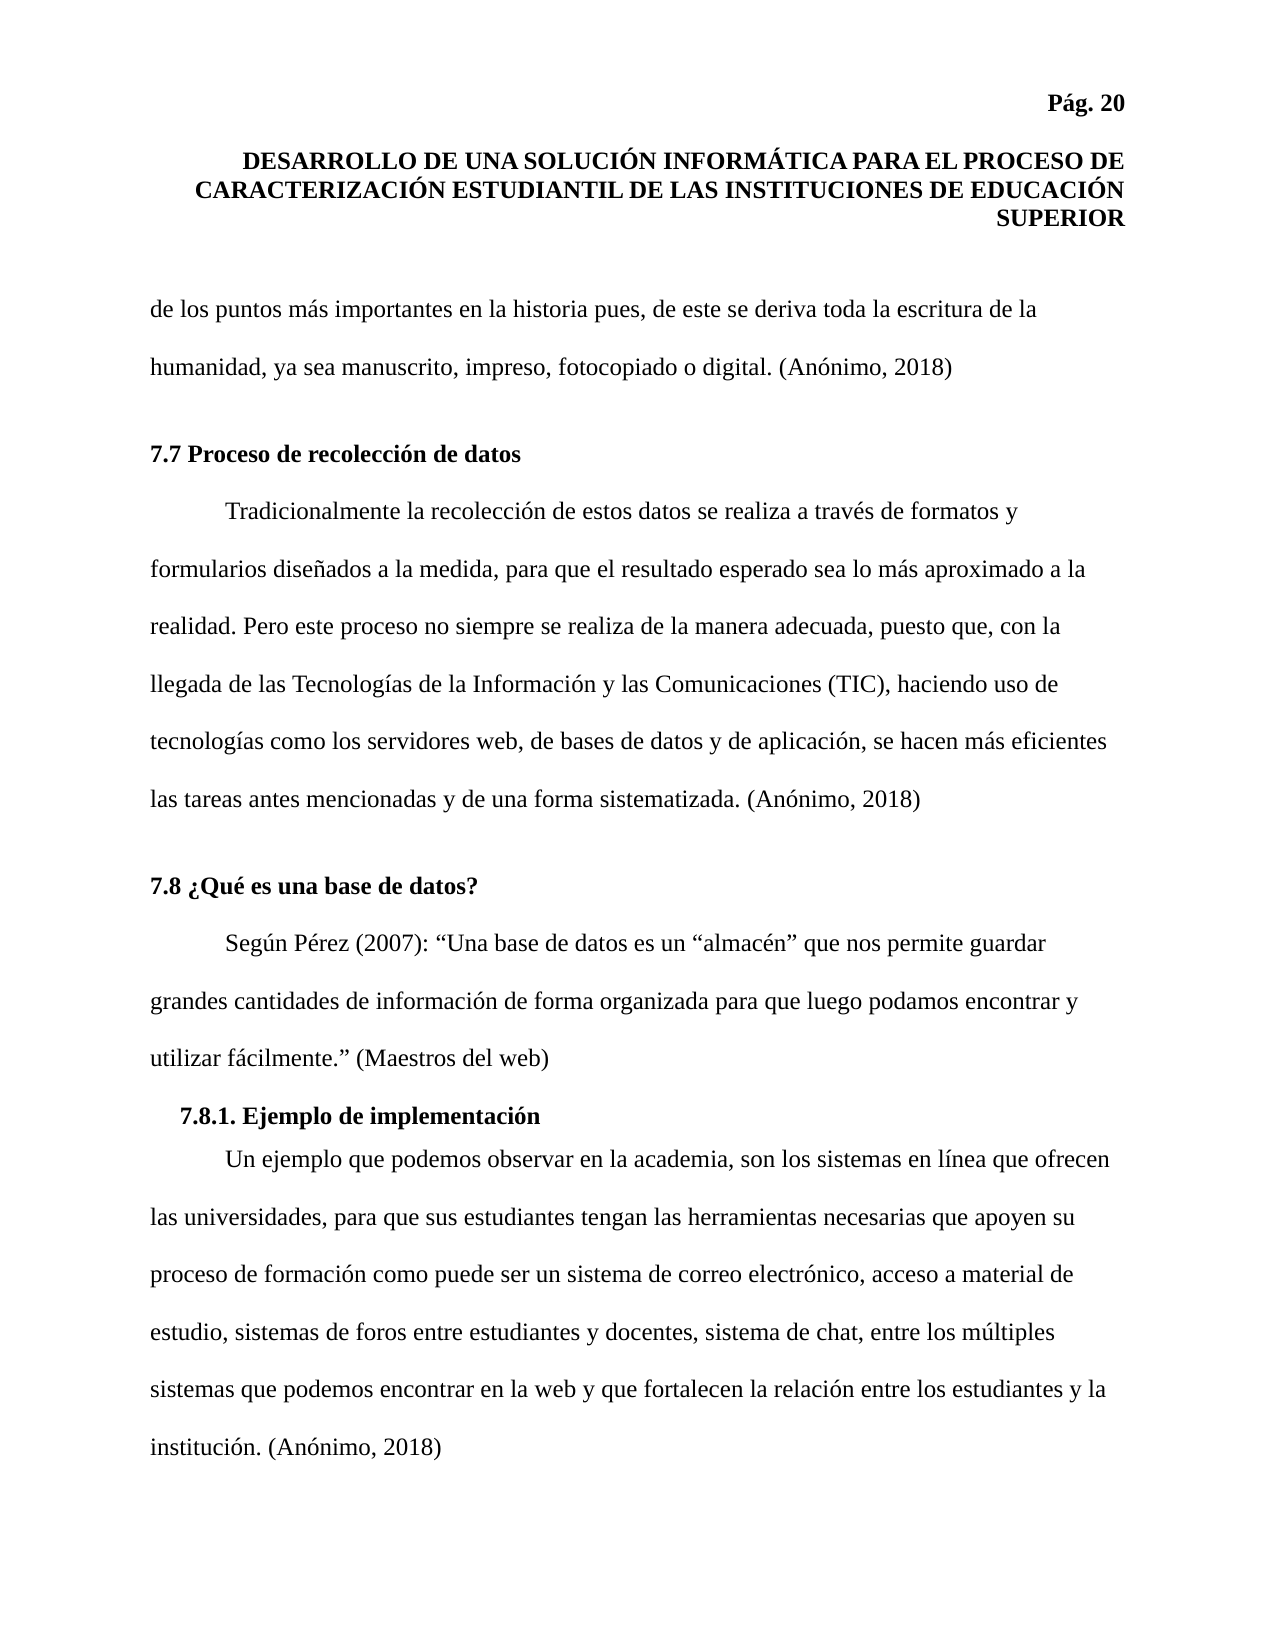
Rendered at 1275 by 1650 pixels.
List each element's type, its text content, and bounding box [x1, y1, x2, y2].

text Tradicionalmente la recolección de estos datos se realiza a través de formatos y formularios diseñados a la medida, para que el resultado esperado sea lo más aproximado a la realidad. Pero este proceso no siempre se realiza de la manera adecuada, puesto que, con la llegada de las Tecnologías de la Información y las Comunicaciones (TIC), haciendo uso de tecnologías como los servidores web, de bases de datos y de aplicación, se hacen más eficientes las tareas antes mencionadas y de una forma sistematizada. (Anónimo, 2018) [150, 496, 1125, 813]
text Según Pérez (2007): “Una base de datos es un “almacén” que nos permite guardar grandes cantidades de información de forma organizada para que luego podamos encontrar y utilizar fácilmente.” (Maestros del web) [150, 928, 1125, 1072]
subtitle 7.8 ¿Qué es una base de datos? [150, 871, 1125, 900]
subtitle 7.7 Proceso de recolección de datos [150, 439, 1125, 468]
text de los puntos más importantes en la historia pues, de este se deriva toda la escritura de la humanidad, ya sea manuscrito, impreso, fotocopiado o digital. (Anónimo, 2018) [150, 294, 1125, 381]
subtitle 7.8.1. Ejemplo de implementación [150, 1101, 1125, 1130]
text Un ejemplo que podemos observar en la academia, son los sistemas en línea que ofrecen las universidades, para que sus estudiantes tengan las herramientas necesarias que apoyen su proceso de formación como puede ser un sistema de correo electrónico, acceso a material de estudio, sistemas de foros entre estudiantes y docentes, sistema de chat, entre los múltiples sistemas que podemos encontrar en la web y que fortalecen la relación entre los estudiantes y la institución. (Anónimo, 2018) [150, 1144, 1125, 1460]
